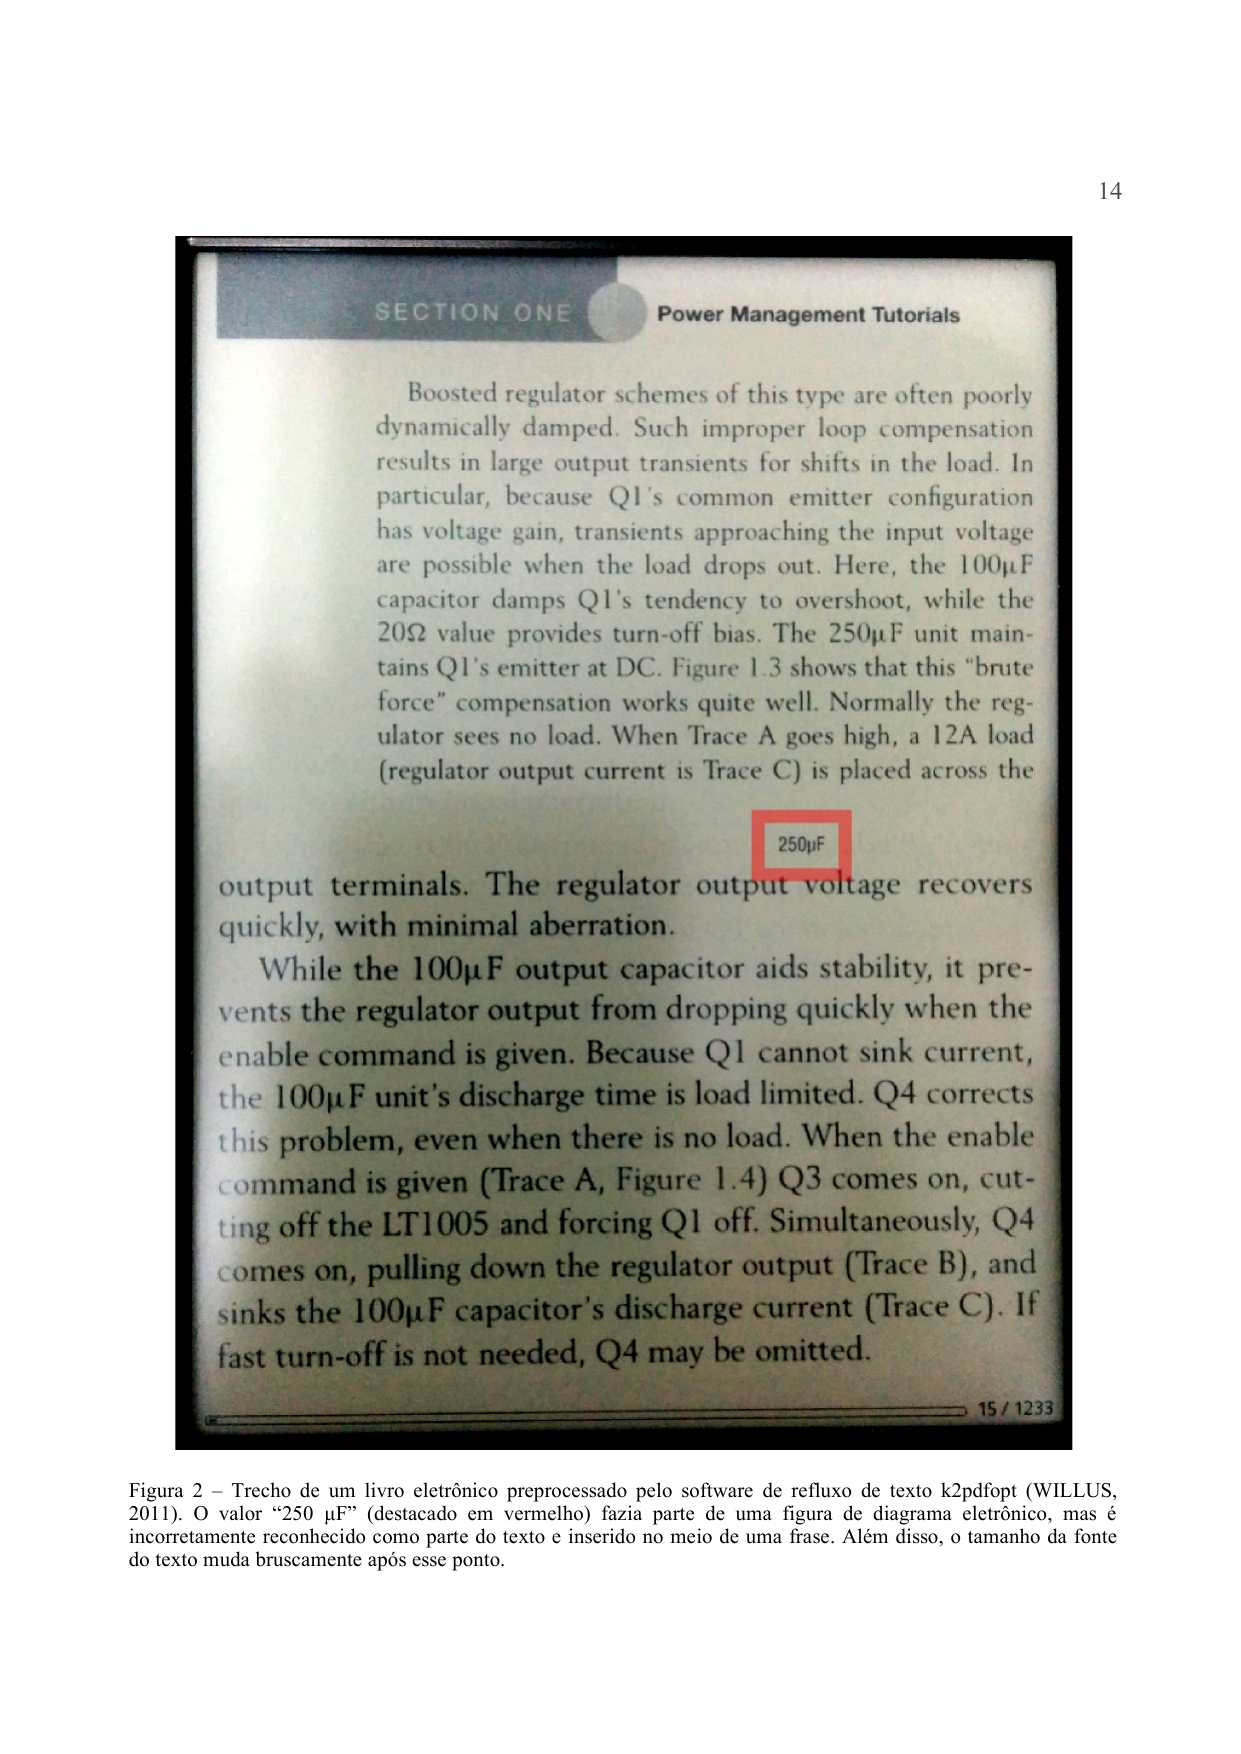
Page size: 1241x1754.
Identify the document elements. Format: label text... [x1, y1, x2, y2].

picture [175, 236, 1073, 1450]
text Figura 2 – Trecho de um livro eletrônico preprocessado pelo software de refluxo de texto k2pdfopt (WILLUS, 2011). O valor “250 μF” (destacado em vermelho) fazia parte de uma figura de diagrama eletrônico, mas é incorretamente reconhecido como parte do texto e inserido no meio de uma frase. Além disso, o tamanho da fonte do texto muda bruscamente após esse ponto. [129, 249, 1119, 1571]
